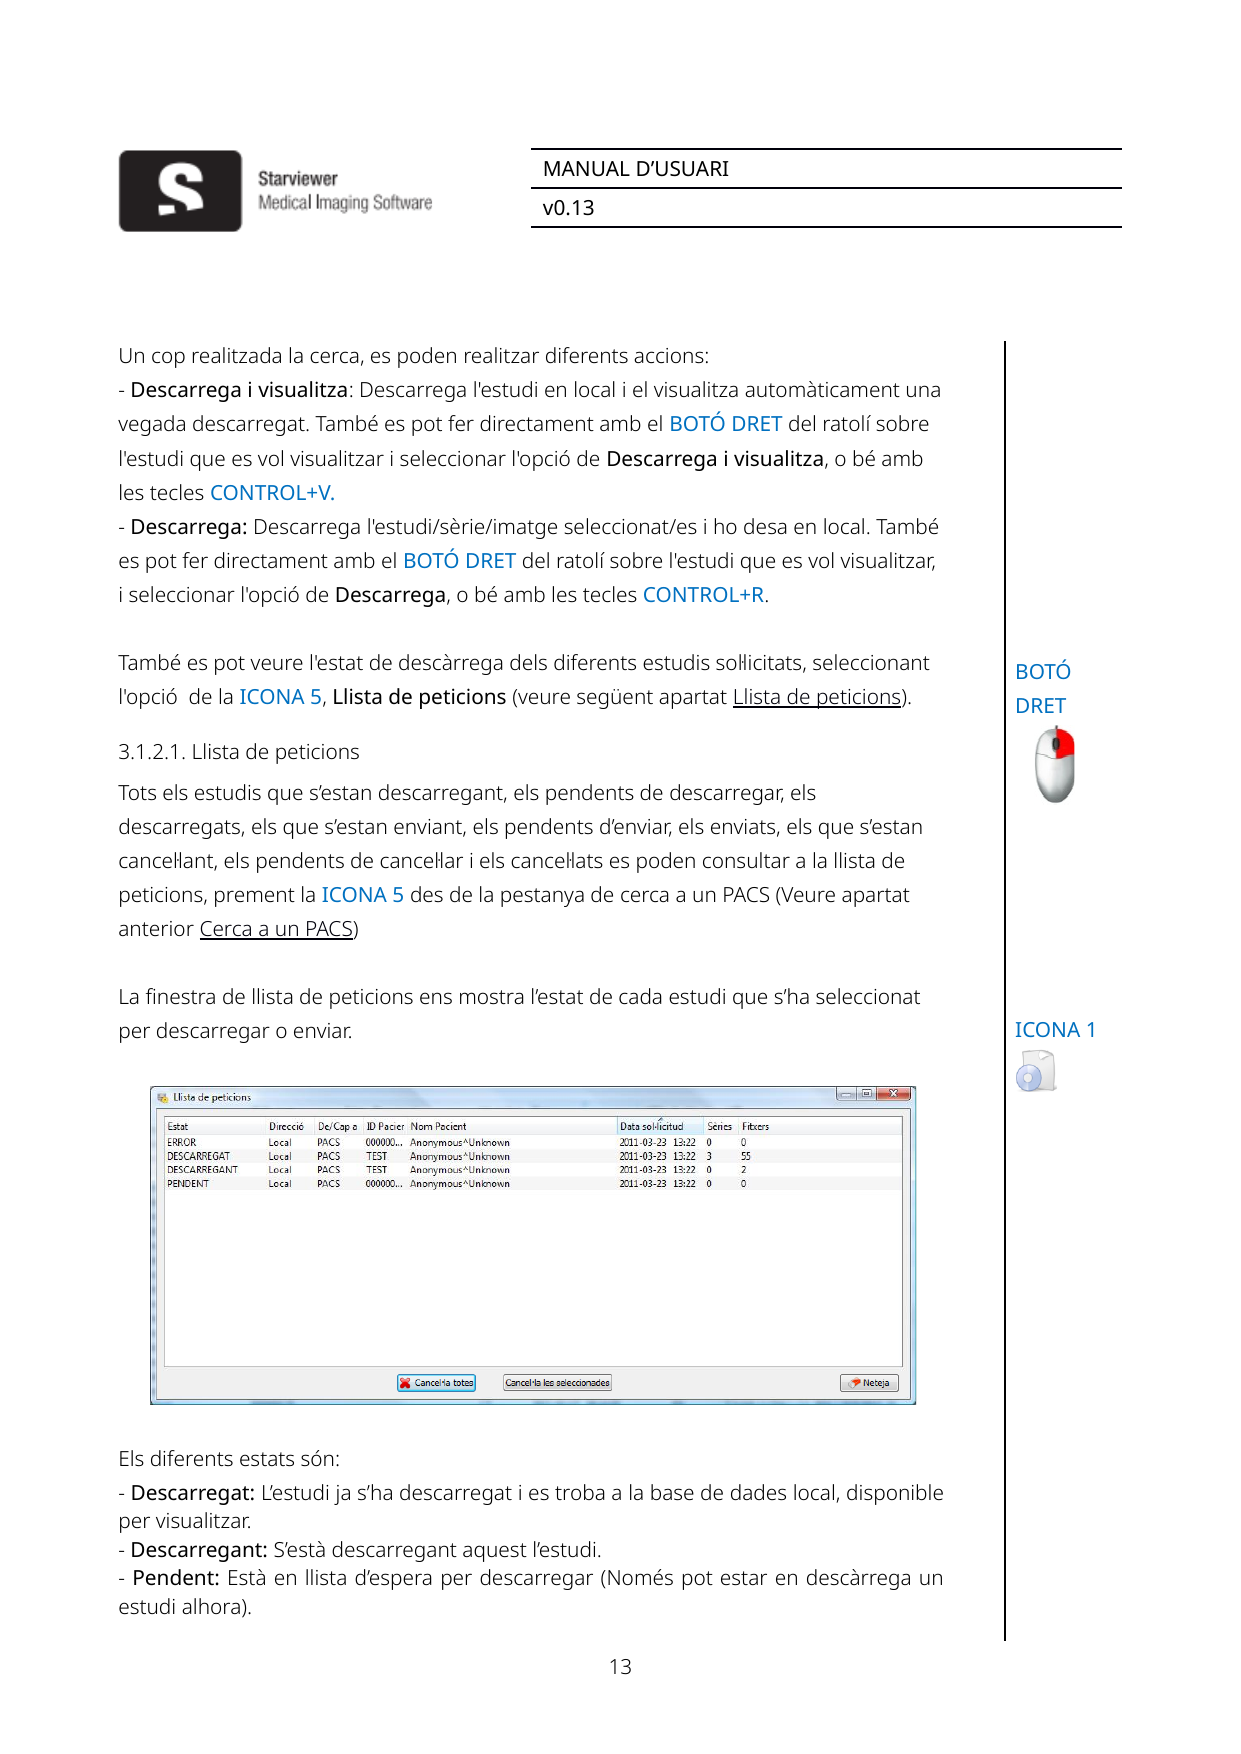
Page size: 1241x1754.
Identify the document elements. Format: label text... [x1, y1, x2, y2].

picture [1014, 1049, 1058, 1092]
text - Pendent: Està en llista d’espera per descarregar (Només pot estar en descàrrega un estudi alhora). [118, 1563, 1004, 1620]
picture [1046, 725, 1078, 805]
text Un cop realitzada la cerca, es poden realitzar diferents accions: [118, 341, 1004, 370]
text - Descarrega i visualitza: Descarrega l'estudi en local i el visualitza automàticament una vegada descarregat. També es pot fer directament amb el botó dret del ratolí sobre l'estudi que es vol visualitzar i seleccionar l'opció de Descarrega i visualitza, o bé amb les tecles CONTROL+V. [118, 376, 1004, 506]
text Els diferents estats són: [118, 1444, 1004, 1472]
text - Descarrega: Descarrega l'estudi/sèrie/imatge seleccionat/es i ho desa en local. També es pot fer directament amb el botó dret del ratolí sobre l'estudi que es vol visualitzar, i seleccionar l'opció de Descarrega, o bé amb les tecles CONTROL+R. [118, 512, 1004, 608]
text Tots els estudis que s’estan descarregant, els pendents de descarregar, els descarregats, els que s’estan enviant, els pendents d’enviar, els enviats, els que s’estan cancel·lant, els pendents de cancel·lar i els cancel·lats es poden consultar a la llista de peticions, prement la ICONA 5 des de la pestanya de cerca a un PACS (Veure apartat anterior Cerca a un PACS) [118, 778, 1004, 943]
picture [148, 1084, 917, 1405]
text - Descarregant: S’està descarregant aquest l’estudi. [118, 1535, 1004, 1563]
text ICONA 1 [1015, 1015, 1113, 1043]
text La finestra de llista de peticions ens mostra l’estat de cada estudi que s’ha seleccionat per descarregar o enviar. [118, 982, 1004, 1045]
text Botó DREt [1015, 657, 1113, 719]
subtitle Llista de peticions [118, 737, 1004, 765]
text - Descarregat: L’estudi ja s’ha descarregat i es troba a la base de dades local, disponible per visualitzar. [118, 1478, 1004, 1535]
text També es pot veure l'estat de descàrrega dels diferents estudis sol·licitats, seleccionant l'opció de la ICONA 5, Llista de peticions (veure següent apartat Llista de peticions). [118, 648, 1004, 711]
